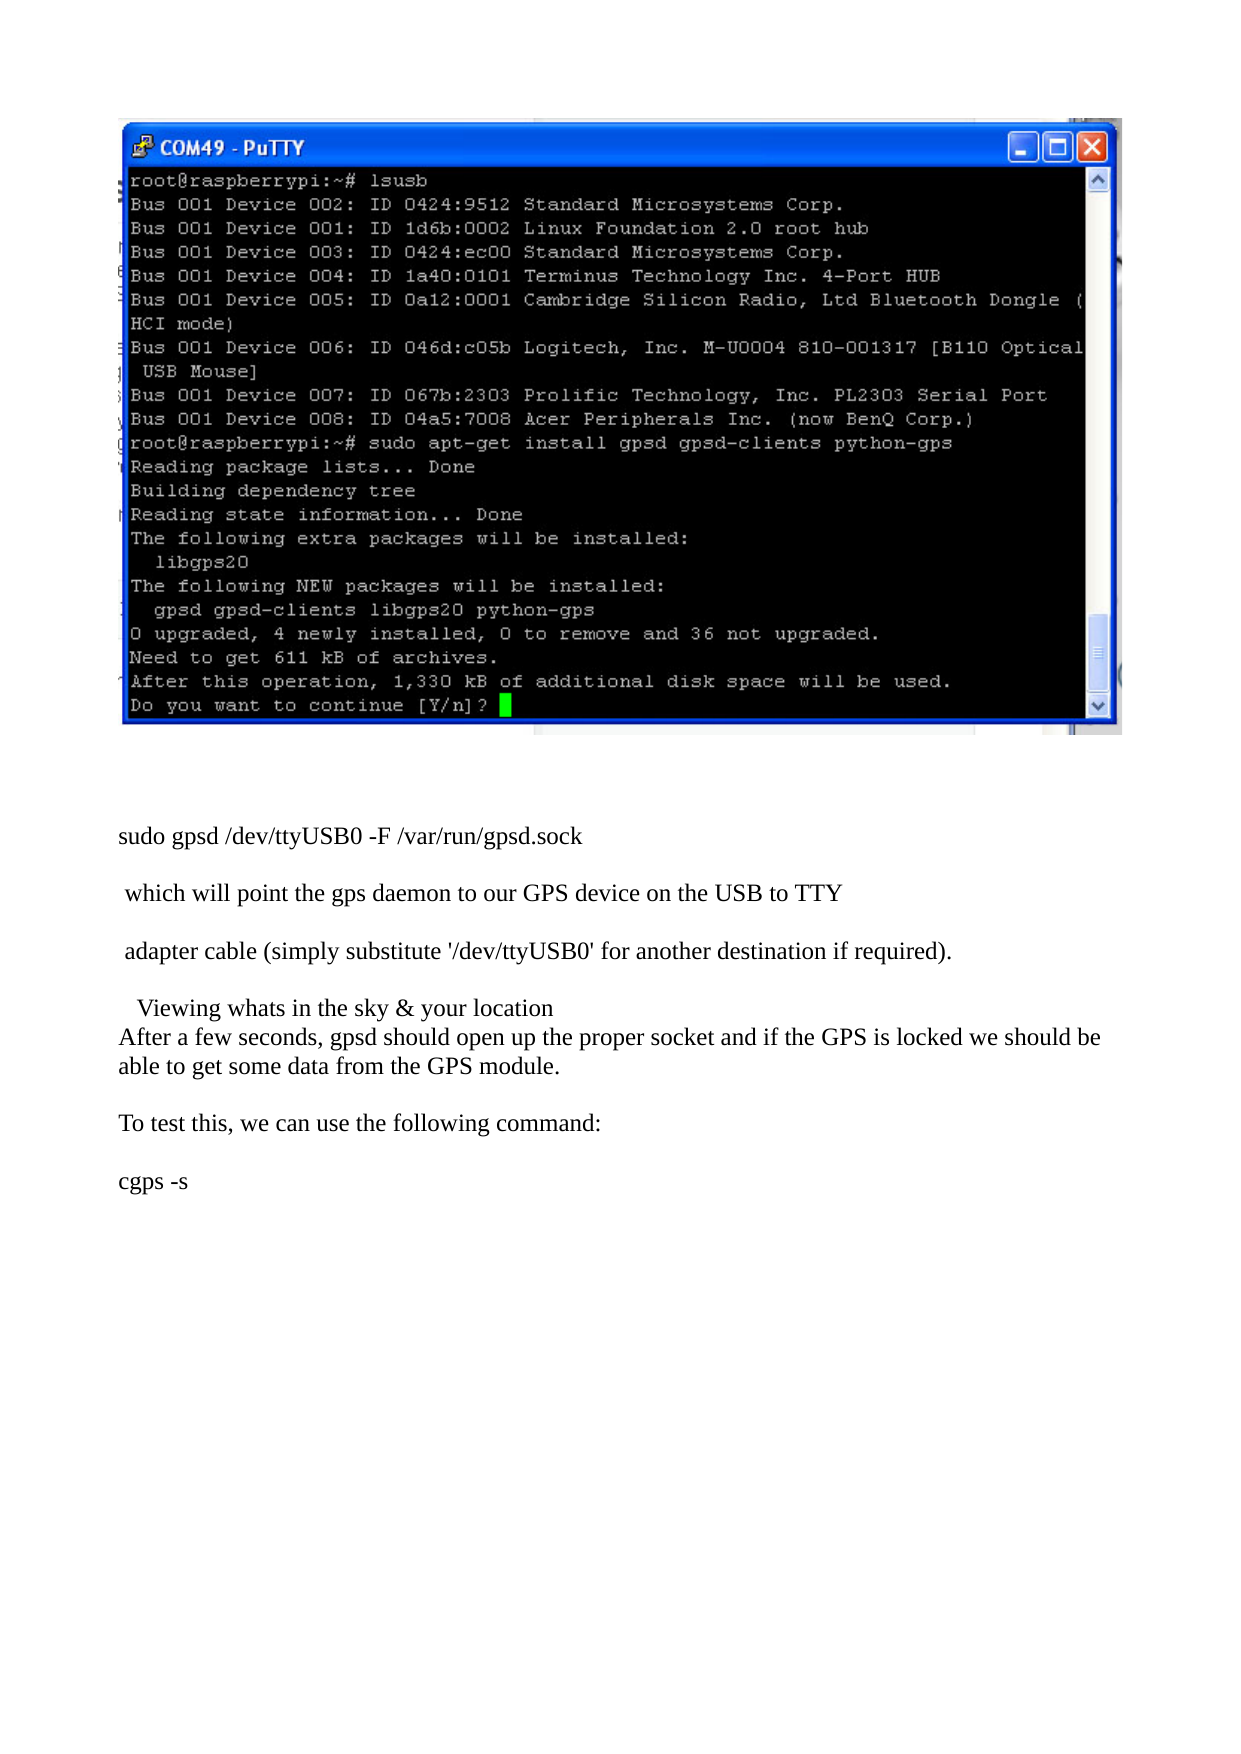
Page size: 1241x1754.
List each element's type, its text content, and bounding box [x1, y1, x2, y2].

text Viewing whats in the sky & your location [118, 993, 1122, 1022]
text adapter cable (simply substitute '/dev/ttyUSB0' for another destination if required). [118, 936, 1122, 965]
text After a few seconds, gpsd should open up the proper socket and if the GPS is locked we should be able to get some data from the GPS module. [118, 1022, 1122, 1080]
picture [118, 118, 1123, 735]
text which will point the gps daemon to our GPS device on the USB to TTY [118, 878, 1122, 907]
text To test this, we can use the following command: [118, 1108, 1122, 1137]
text sudo gpsd /dev/ttyUSB0 -F /var/run/gpsd.sock [118, 821, 1122, 850]
text cgps -s [118, 1166, 1122, 1195]
